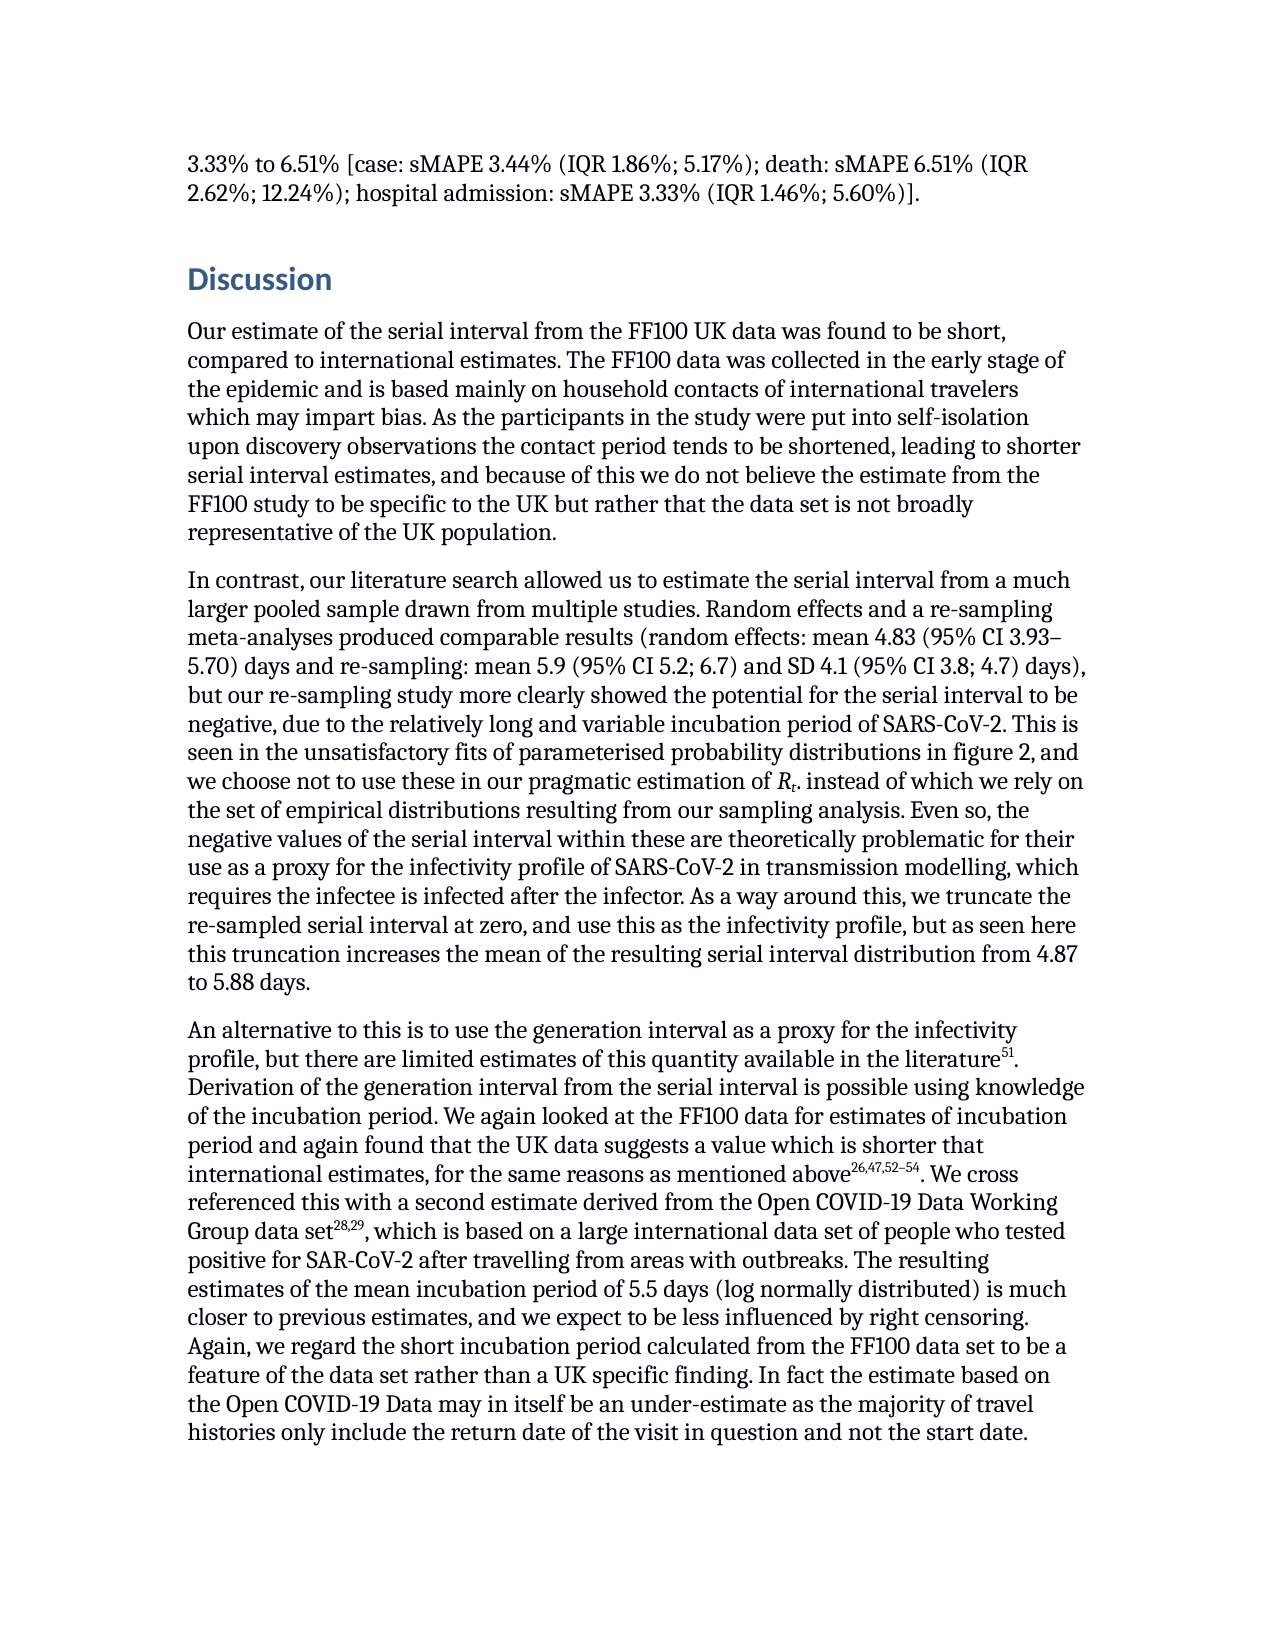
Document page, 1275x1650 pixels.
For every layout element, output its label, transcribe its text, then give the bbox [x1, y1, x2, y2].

text Our estimate of the serial interval from the FF100 UK data was found to be short, compared to international estimates. The FF100 data was collected in the early stage of the epidemic and is based mainly on household contacts of international travelers which may impart bias. As the participants in the study were put into self-isolation upon discovery observations the contact period tends to be shortened, leading to shorter serial interval estimates, and because of this we do not believe the estimate from the FF100 study to be specific to the UK but rather that the data set is not broadly representative of the UK population. [187, 317, 1087, 547]
text In contrast, our literature search allowed us to estimate the serial interval from a much larger pooled sample drawn from multiple studies. Random effects and a re-sampling meta-analyses produced comparable results (random effects: mean 4.83 (95% CI 3.93–5.70) days and re-sampling: mean 5.9 (95% CI 5.2; 6.7) and SD 4.1 (95% CI 3.8; 4.7) days), but our re-sampling study more clearly showed the potential for the serial interval to be negative, due to the relatively long and variable incubation period of SARS-CoV-2. This is seen in the unsatisfactory fits of parameterised probability distributions in figure 2, and we choose not to use these in our pragmatic estimation of Rt. instead of which we rely on the set of empirical distributions resulting from our sampling analysis. Even so, the negative values of the serial interval within these are theoretically problematic for their use as a proxy for the infectivity profile of SARS-CoV-2 in transmission modelling, which requires the infectee is infected after the infector. As a way around this, we truncate the re-sampled serial interval at zero, and use this as the infectivity profile, but as seen here this truncation increases the mean of the resulting serial interval distribution from 4.87 to 5.88 days. [187, 566, 1087, 997]
subtitle Discussion [187, 257, 1087, 298]
text 3.33% to 6.51% [case: sMAPE 3.44% (IQR 1.86%; 5.17%); death: sMAPE 6.51% (IQR 2.62%; 12.24%); hospital admission: sMAPE 3.33% (IQR 1.46%; 5.60%)]. [187, 150, 1087, 207]
text An alternative to this is to use the generation interval as a proxy for the infectivity profile, but there are limited estimates of this quantity available in the literature51. Derivation of the generation interval from the serial interval is possible using knowledge of the incubation period. We again looked at the FF100 data for estimates of incubation period and again found that the UK data suggests a value which is shorter that international estimates, for the same reasons as mentioned above26,47,52–54. We cross referenced this with a second estimate derived from the Open COVID-19 Data Working Group data set28,29, which is based on a large international data set of people who tested positive for SAR-CoV-2 after travelling from areas with outbreaks. The resulting estimates of the mean incubation period of 5.5 days (log normally distributed) is much closer to previous estimates, and we expect to be less influenced by right censoring. Again, we regard the short incubation period calculated from the FF100 data set to be a feature of the data set rather than a UK specific finding. In fact the estimate based on the Open COVID-19 Data may in itself be an under-estimate as the majority of travel histories only include the return date of the visit in question and not the start date. [187, 1016, 1087, 1447]
